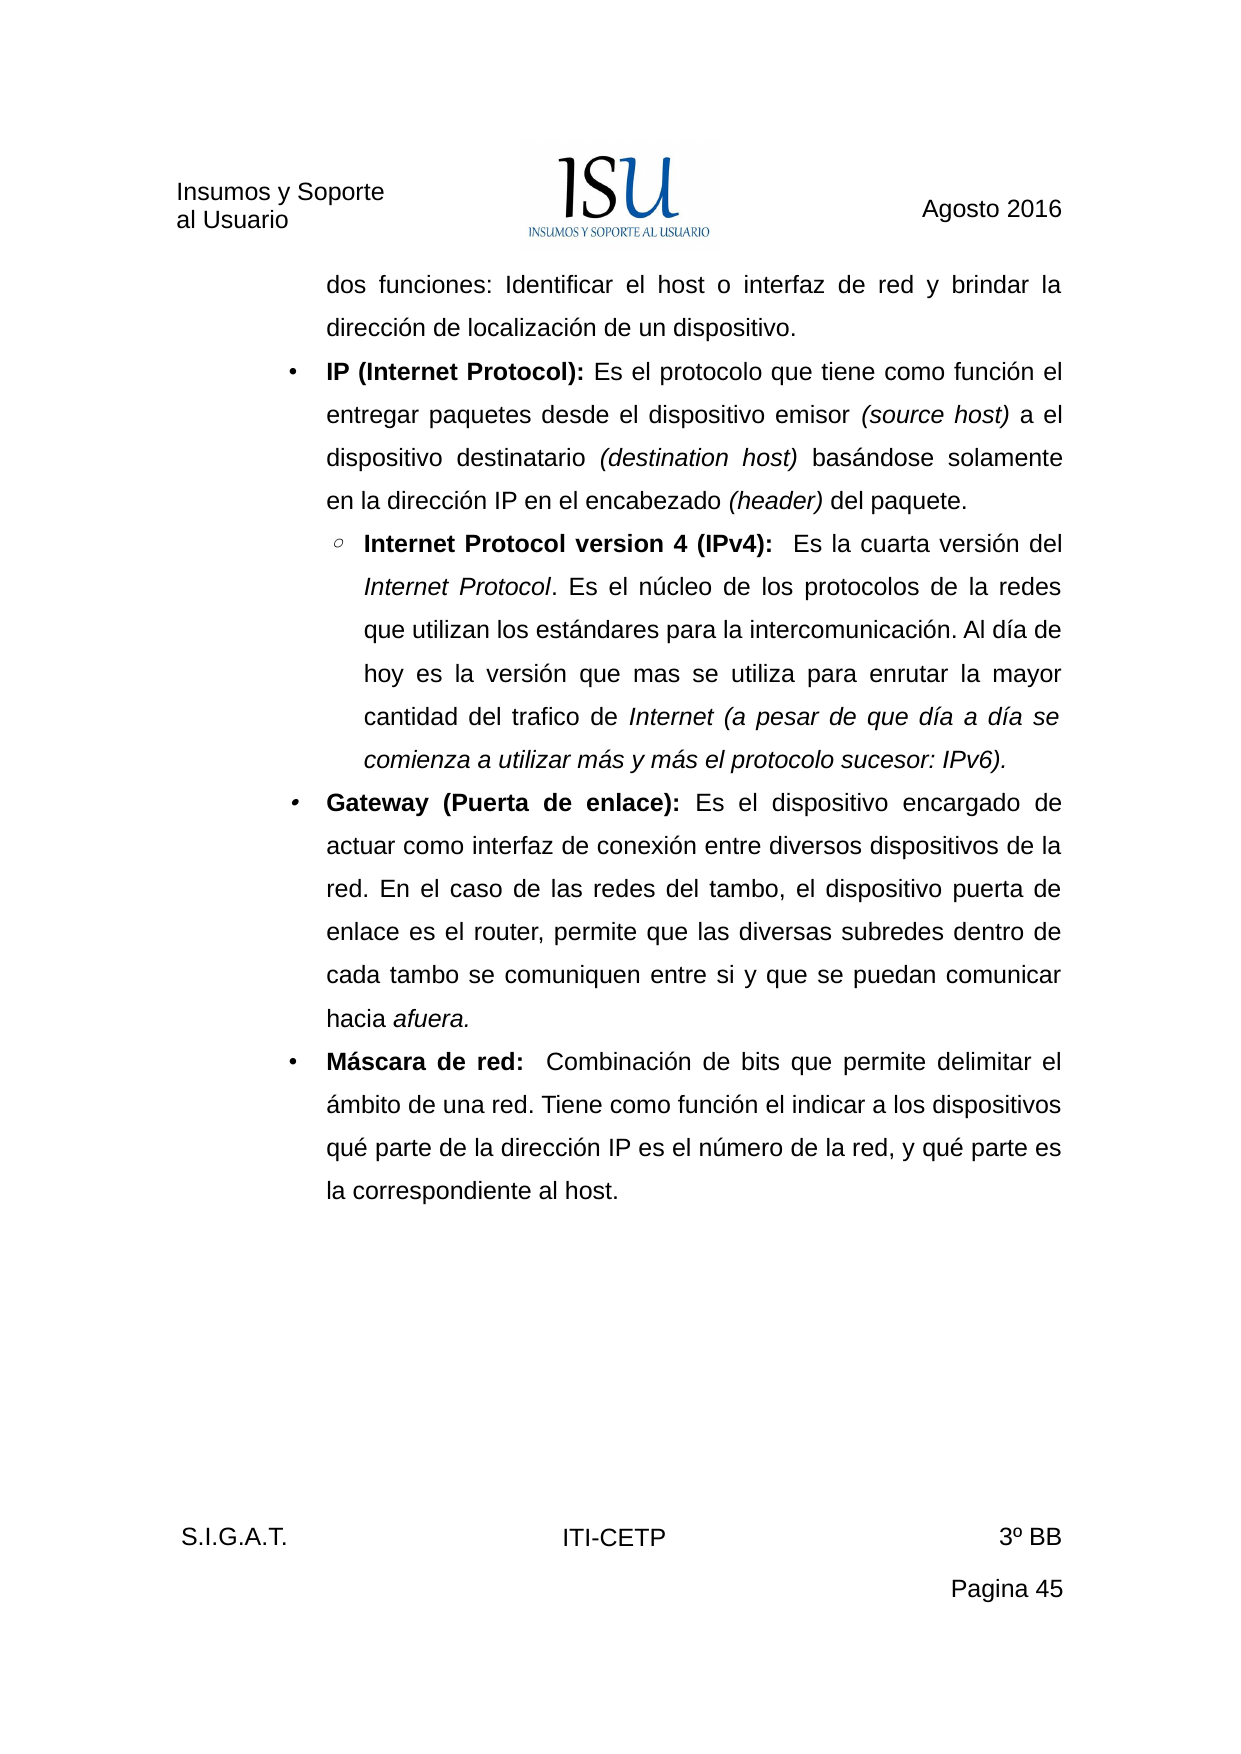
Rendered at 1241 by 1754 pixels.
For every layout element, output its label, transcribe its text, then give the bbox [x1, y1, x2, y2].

list Máscara de red: Combinación de bits que permite delimitar el ámbito de una red. Tiene como función el indicar a los dispositivos qué parte de la dirección IP es el número de la red, y qué parte es la correspondiente al host. [288, 1047, 1063, 1205]
list IP (Internet Protocol): Es el protocolo que tiene como función el entregar paquetes desde el dispositivo emisor (source host) a el dispositivo destinatario (destination host) basándose solamente en la dirección IP en el encabezado (header) del paquete. [288, 356, 1063, 515]
picture [517, 138, 723, 252]
list Internet Protocol version 4 (IPv4): Es la cuarta versión del Internet Protocol. Es el núcleo de los protocolos de la redes que utilizan los estándares para la intercomunicación. Al día de hoy es la versión que mas se utiliza para enrutar la mayor cantidad del trafico de Internet (a pesar de que día a día se comienza a utilizar más y más el protocolo sucesor: IPv6). [326, 529, 1063, 773]
list dos funciones: Identificar el host o interfaz de red y brindar la dirección de localización de un dispositivo. [288, 270, 1063, 342]
list Gateway (Puerta de enlace): Es el dispositivo encargado de actuar como interfaz de conexión entre diversos dispositivos de la red. En el caso de las redes del tambo, el dispositivo puerta de enlace es el router, permite que las diversas subredes dentro de cada tambo se comuniquen entre si y que se puedan comunicar hacia afuera. [288, 788, 1063, 1032]
